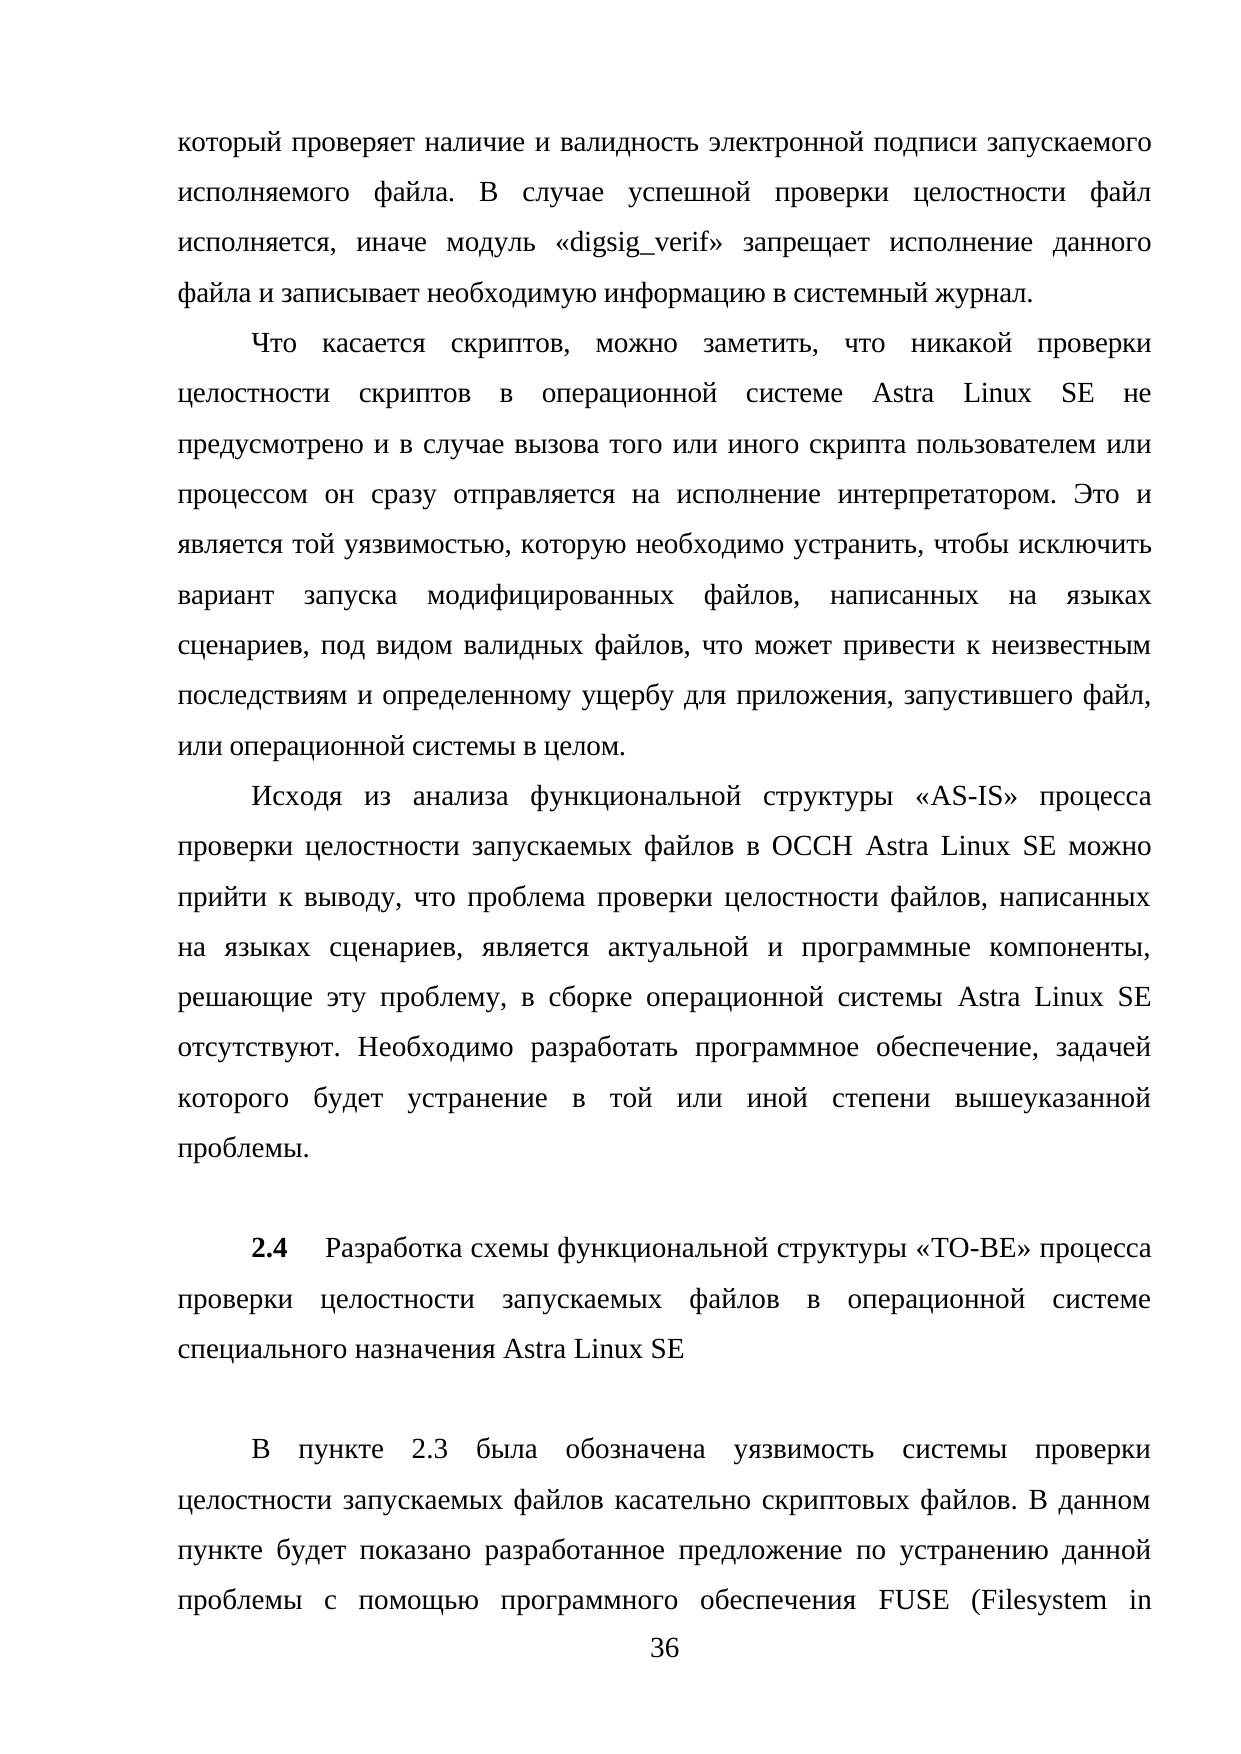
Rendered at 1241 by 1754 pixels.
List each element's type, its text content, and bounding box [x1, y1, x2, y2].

text В пункте 2.3 была обозначена уязвимость системы проверки целостности запускаемых файлов касательно скриптовых файлов. В данном пункте будет показано разработанное предложение по устранению данной проблемы с помощью программного обеспечения FUSE (Filesystem in [177, 1431, 1152, 1616]
list Разработка схемы функциональной структуры «TO-BE» процесса проверки целостности запускаемых файлов в операционной системе специального назначения Astra Linux SE [177, 1231, 1152, 1365]
text Исходя из анализа функциональной структуры «AS-IS» процесса проверки целостности запускаемых файлов в ОССН Astra Linux SE можно прийти к выводу, что проблема проверки целостности файлов, написанных на языках сценариев, является актуальной и программные компоненты, решающие эту проблему, в сборке операционной системы Astra Linux SE отсутствуют. Необходимо разработать программное обеспечение, задачей которого будет устранение в той или иной степени вышеуказанной проблемы. [177, 778, 1152, 1164]
text который проверяет наличие и валидность электронной подписи запускаемого исполняемого файла. В случае успешной проверки целостности файл исполняется, иначе модуль «digsig_verif» запрещает исполнение данного файла и записывает необходимую информацию в системный журнал. [177, 124, 1152, 308]
text Что касается скриптов, можно заметить, что никакой проверки целостности скриптов в операционной системе Astra Linux SE не предусмотрено и в случае вызова того или иного скрипта пользователем или процессом он сразу отправляется на исполнение интерпретатором. Это и является той уязвимостью, которую необходимо устранить, чтобы исключить вариант запуска модифицированных файлов, написанных на языках сценариев, под видом валидных файлов, что может привести к неизвестным последствиям и определенному ущербу для приложения, запустившего файл, или операционной системы в целом. [177, 325, 1152, 761]
